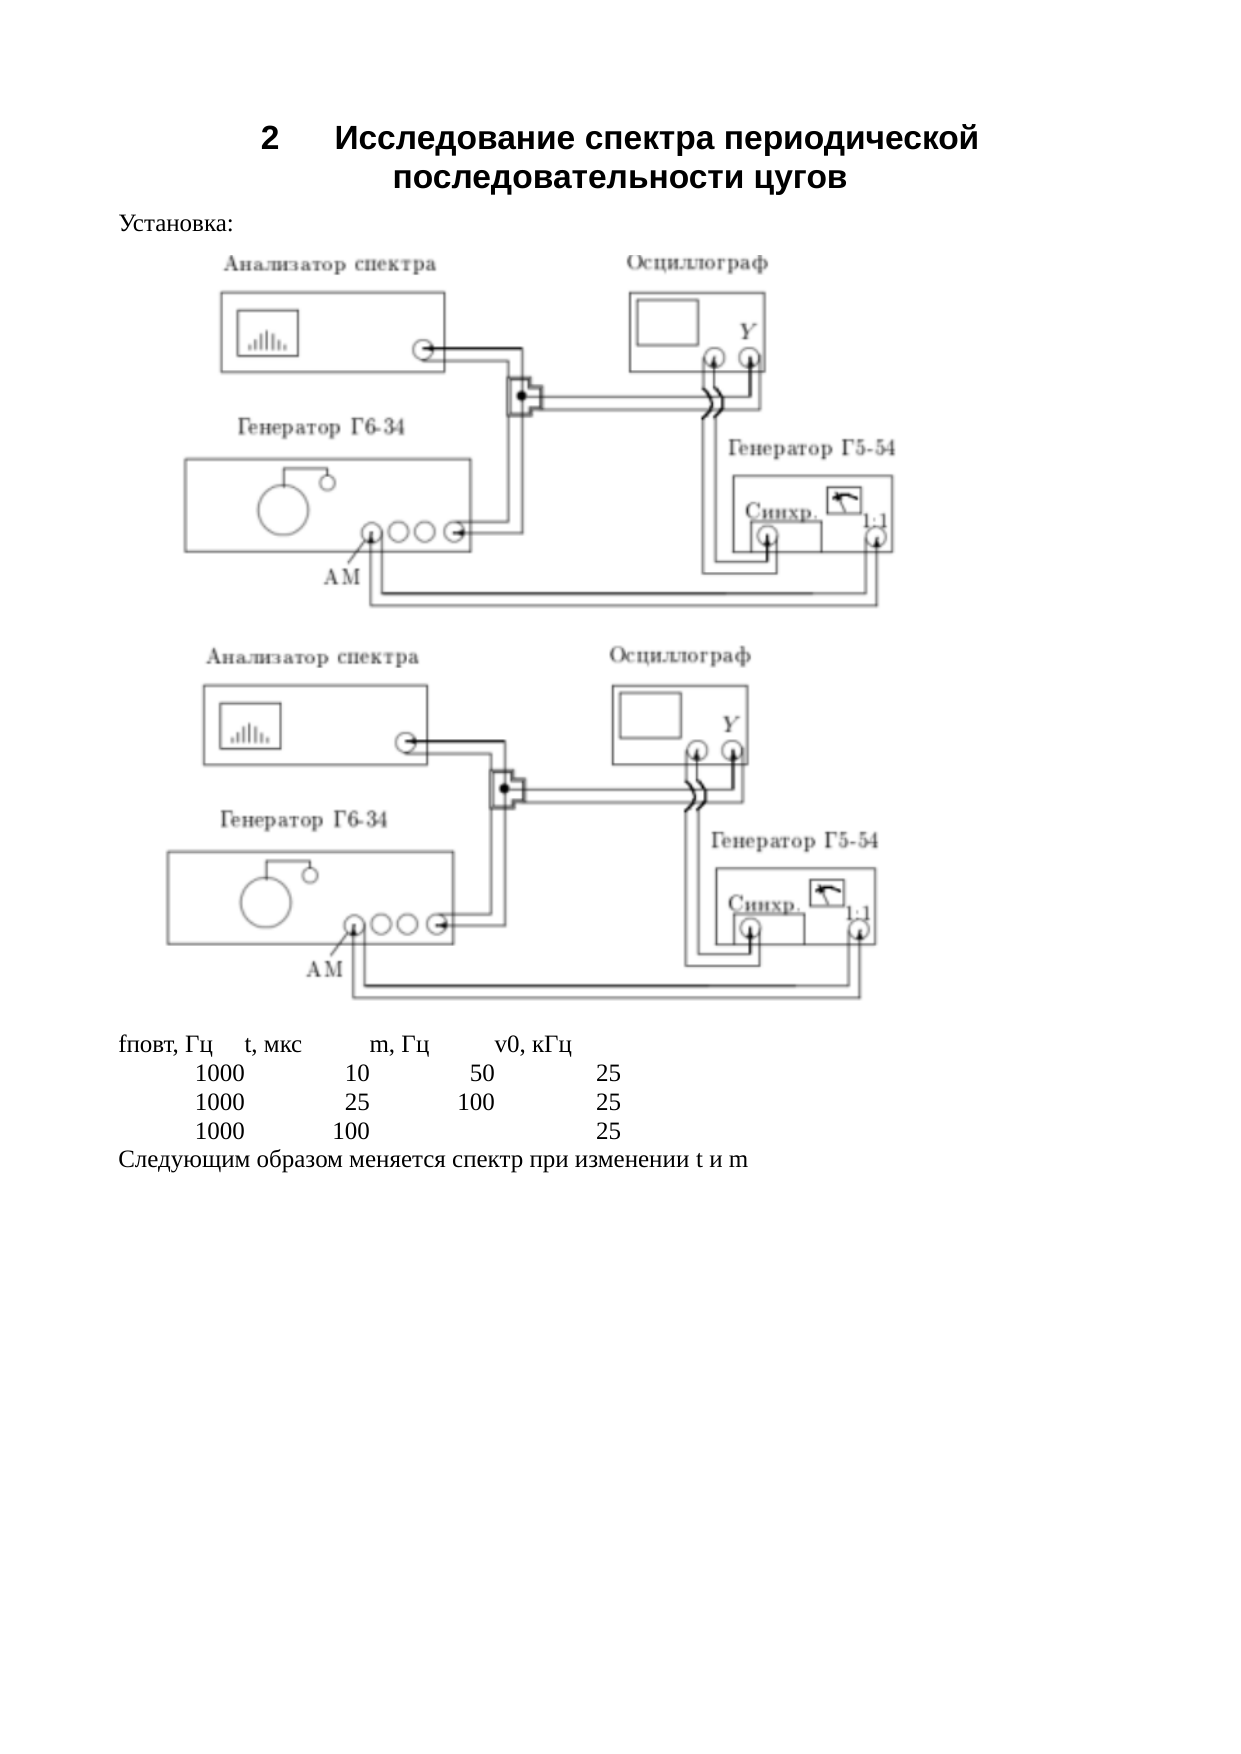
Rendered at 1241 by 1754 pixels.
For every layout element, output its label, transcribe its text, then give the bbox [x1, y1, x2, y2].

table_cell 1000 [118, 1087, 244, 1116]
table_cell 100 [244, 1116, 369, 1144]
table_cell 25 [244, 1087, 369, 1116]
table_cell 10 [244, 1058, 369, 1087]
picture [118, 255, 962, 625]
text Следующим образом меняется спектр при изменении t и m [118, 1144, 1122, 1173]
table_header m, Гц [369, 1030, 494, 1058]
table_cell 50 [369, 1058, 494, 1087]
table_cell 25 [494, 1116, 621, 1144]
table_cell 1000 [118, 1058, 244, 1087]
table_cell 100 [369, 1087, 494, 1116]
table_header t, мкс [244, 1030, 369, 1058]
table_cell 1000 [118, 1116, 244, 1144]
table_header fповт, Гц [118, 1030, 244, 1058]
table_cell 25 [494, 1087, 621, 1116]
table_cell 25 [494, 1058, 621, 1087]
table_cell [369, 1116, 494, 1144]
text Установка: [118, 208, 1122, 237]
table_header v0, кГц [494, 1030, 621, 1058]
subtitle Исследование спектра периодической последовательности цугов [118, 118, 1122, 195]
picture [118, 643, 930, 1011]
